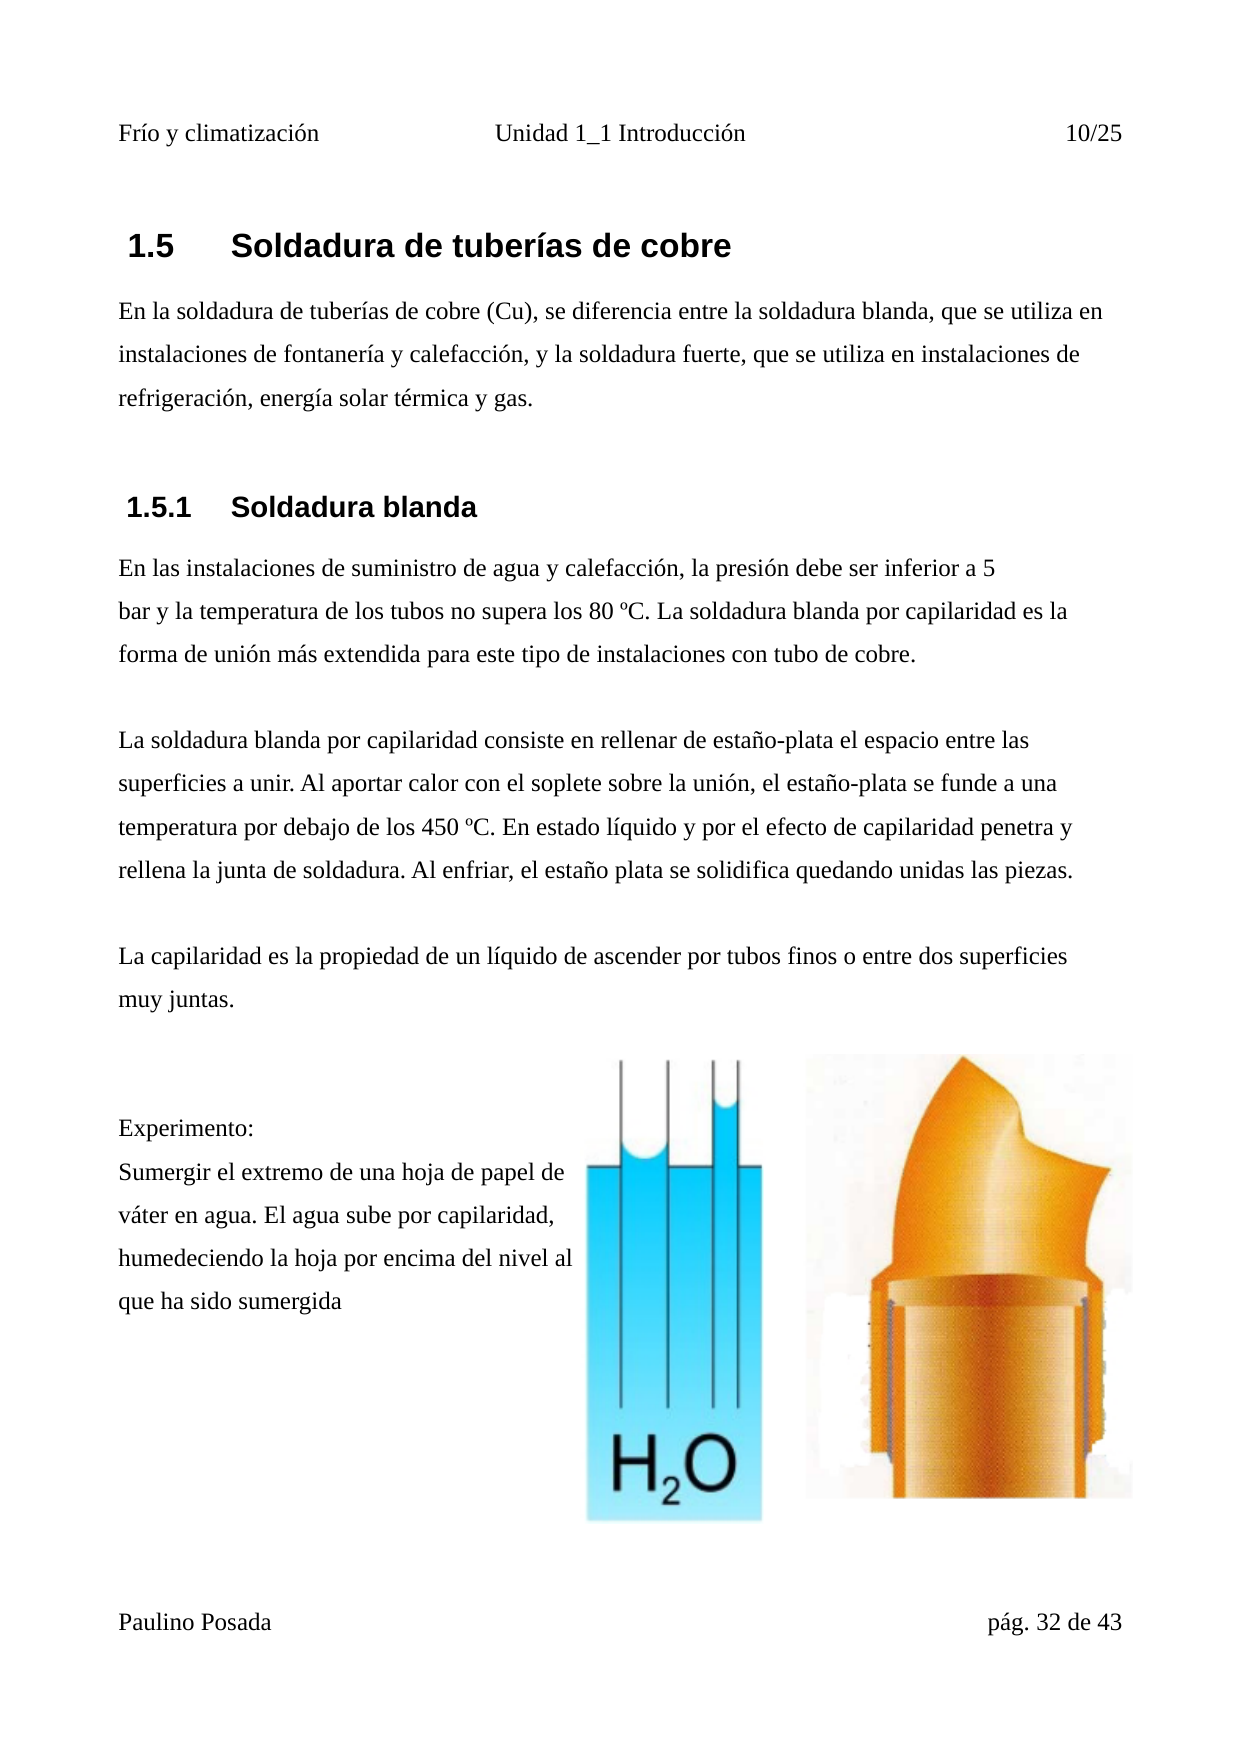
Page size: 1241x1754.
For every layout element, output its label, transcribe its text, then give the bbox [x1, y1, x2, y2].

text Experimento: Sumergir el extremo de una hoja de papel de váter en agua. El agua sube por capilaridad, humedeciendo la hoja por encima del nivel al que ha sido sumergida [118, 1113, 579, 1315]
text La soldadura blanda por capilaridad consiste en rellenar de estaño-plata el espacio entre las superficies a unir. Al aportar calor con el soplete sobre la unión, el estaño-plata se funde a una temperatura por debajo de los 450 ºC. En estado líquido y por el efecto de capilaridad penetra y rellena la junta de soldadura. Al enfriar, el estaño plata se solidifica quedando unidas las piezas. [118, 682, 1122, 927]
text En la soldadura de tuberías de cobre (Cu), se diferencia entre la soldadura blanda, que se utiliza en instalaciones de fontanería y calefacción, y la soldadura fuerte, que se utiliza en instalaciones de refrigeración, energía solar térmica y gas. [118, 296, 1122, 411]
picture [579, 1054, 1133, 1524]
text En las instalaciones de suministro de agua y calefacción, la presión debe ser inferior a 5 bar y la temperatura de los tubos no supera los 80 ºC. La soldadura blanda por capilaridad es la forma de unión más extendida para este tipo de instalaciones con tubo de cobre. [118, 553, 1122, 668]
subtitle Soldadura de tuberías de cobre [118, 226, 1122, 264]
subtitle Soldadura blanda [118, 490, 1122, 523]
text La capilaridad es la propiedad de un líquido de ascender por tubos finos o entre dos superficies muy juntas. [118, 941, 1122, 1056]
